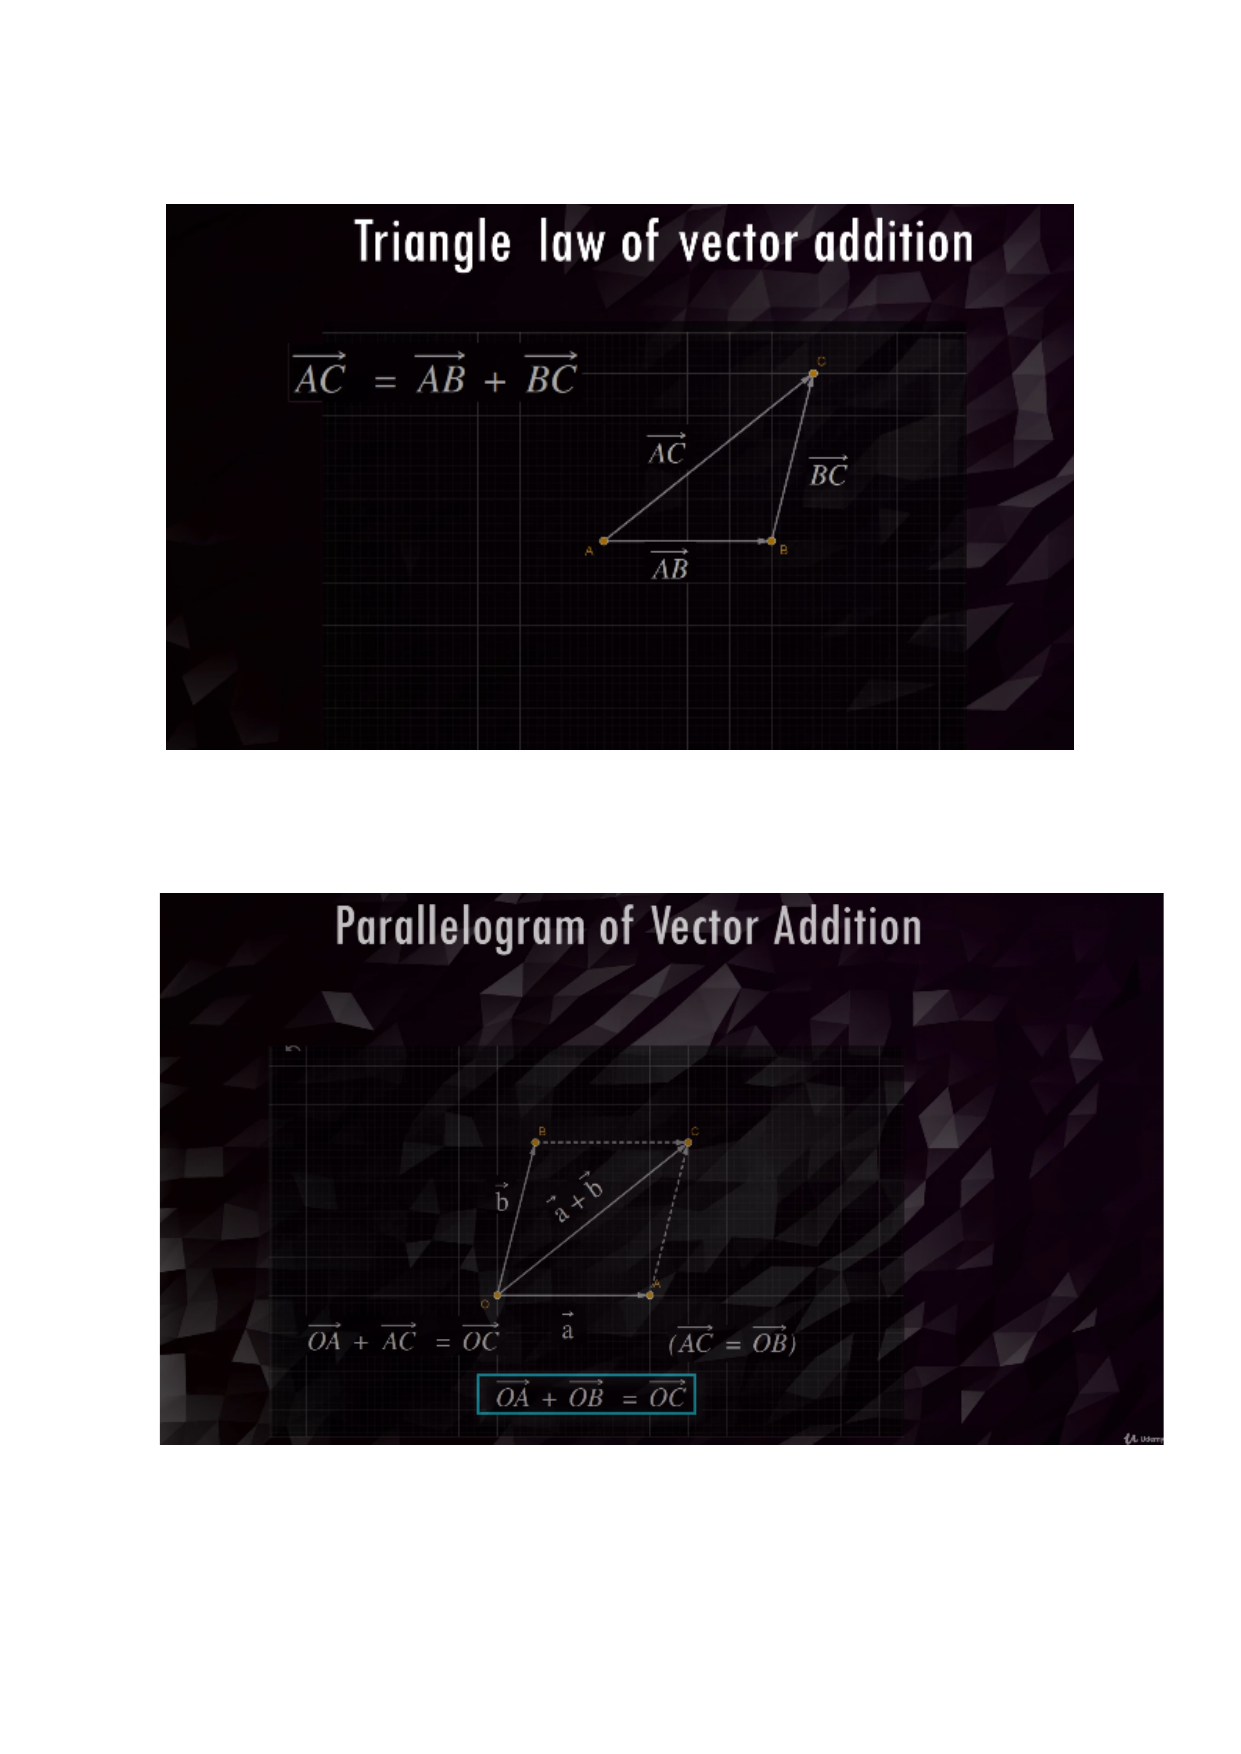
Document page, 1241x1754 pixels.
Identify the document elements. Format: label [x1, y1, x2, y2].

picture [159, 893, 1164, 1445]
picture [166, 204, 1074, 750]
